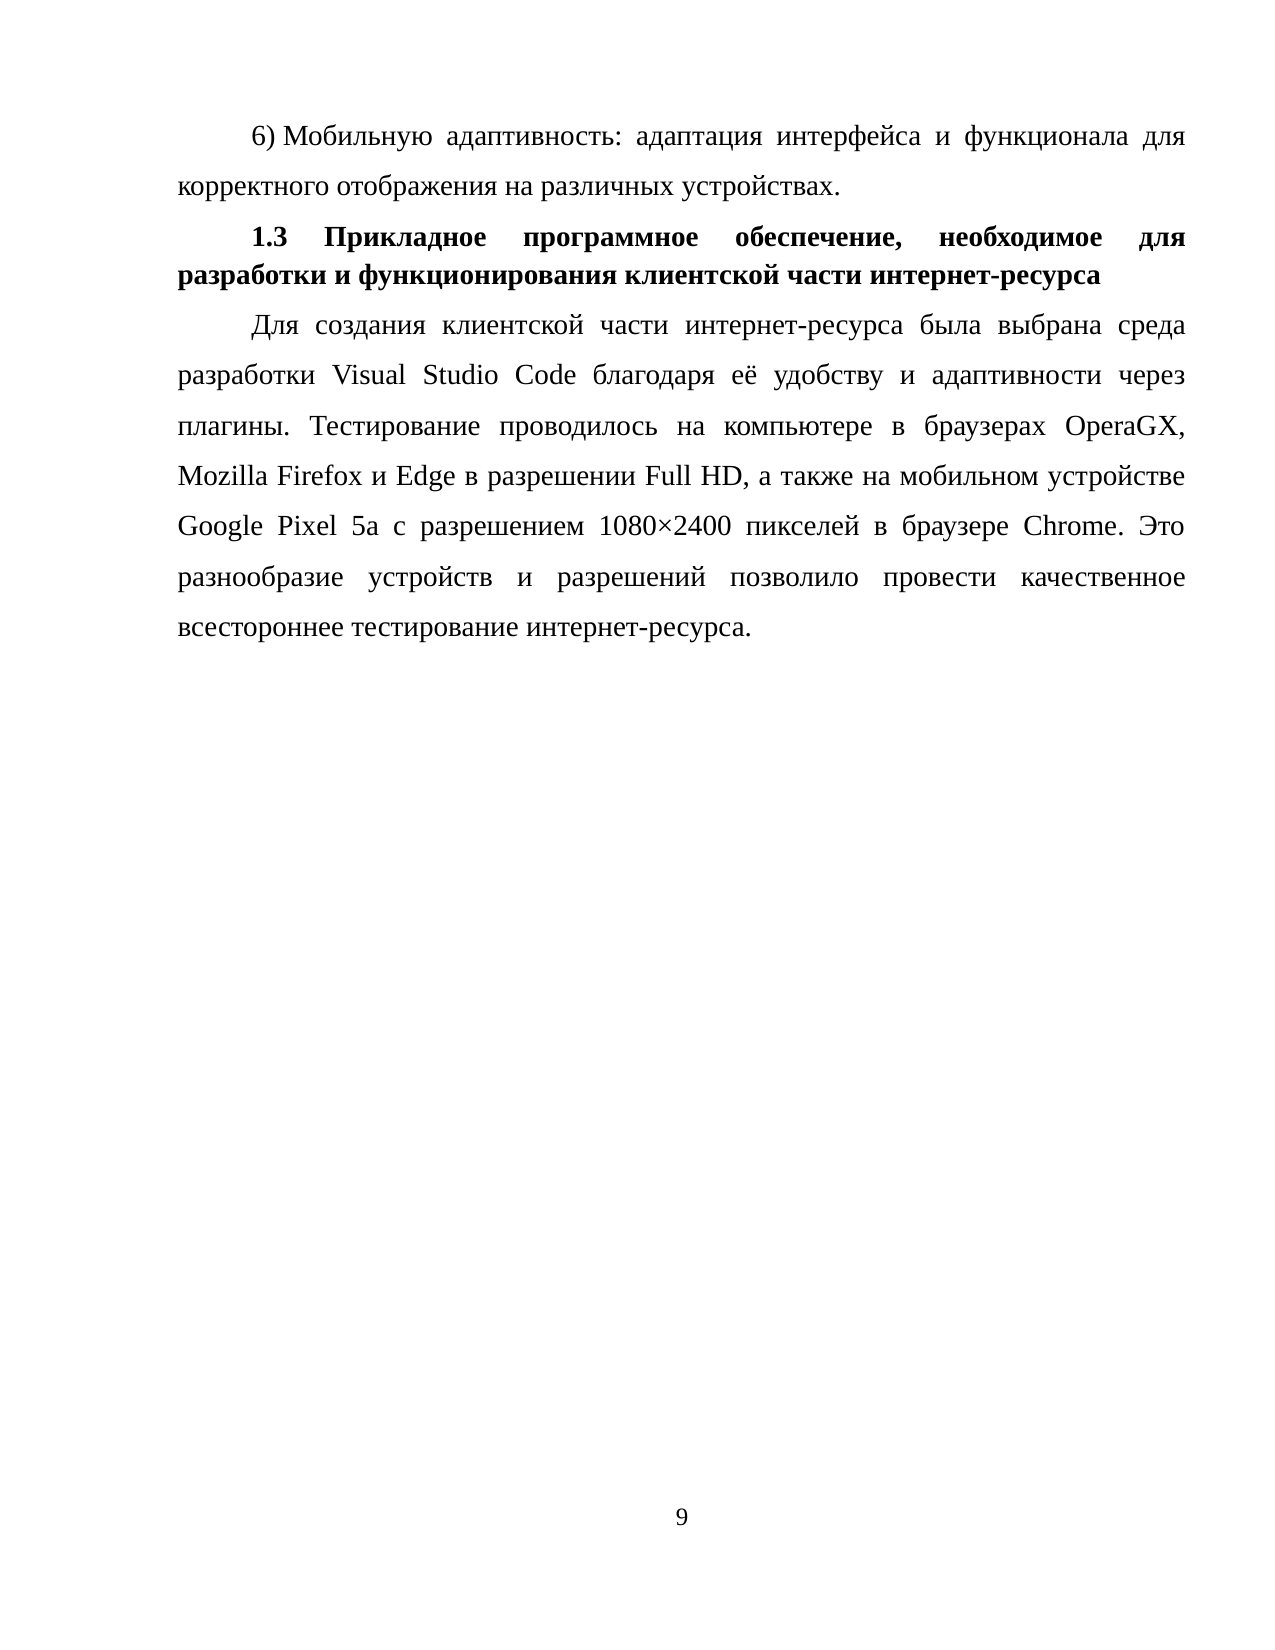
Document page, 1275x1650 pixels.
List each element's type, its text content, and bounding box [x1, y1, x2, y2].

text Для создания клиентской части интернет-ресурса была выбрана среда разработки Visual Studio Code благодаря её удобству и адаптивности через плагины. Тестирование проводилось на компьютере в браузерах OperaGX, Mozilla Firefox и Edge в разрешении Full HD, а также на мобильном устройстве Google Pixel 5a с разрешением 1080×2400 пикселей в браузере Chrome. Это разнообразие устройств и разрешений позволило провести качественное всестороннее тестирование интернет-ресурса. [177, 307, 1186, 643]
title 1.3 Прикладное программное обеспечение, необходимое для разработки и функционирования клиентской части интернет-ресурса [177, 219, 1186, 291]
list Мобильную адаптивность: адаптация интерфейса и функционала для корректного отображения на различных устройствах. [177, 118, 1186, 202]
